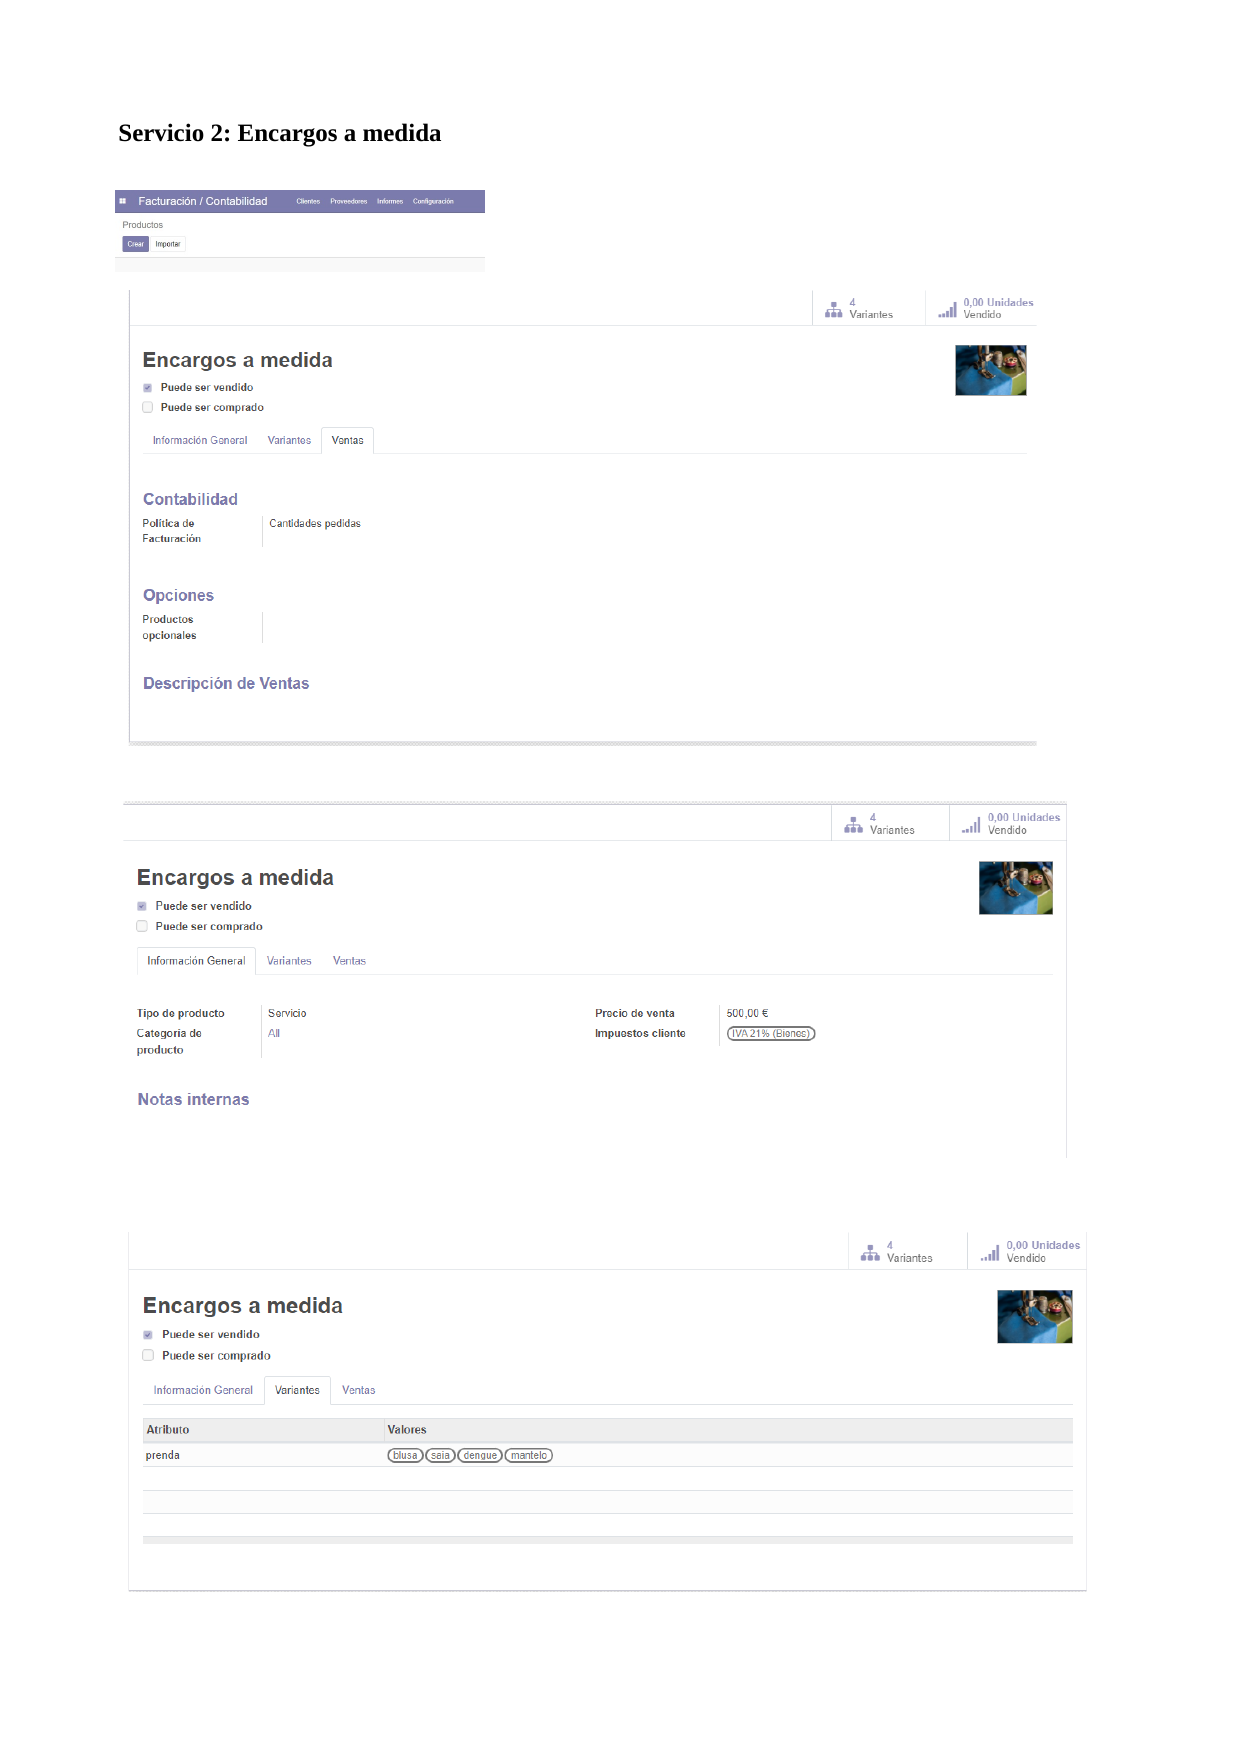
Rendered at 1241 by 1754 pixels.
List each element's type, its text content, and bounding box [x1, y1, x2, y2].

picture [123, 801, 1067, 1158]
picture [128, 290, 1037, 746]
text Servicio 2: Encargos a medida [118, 118, 1122, 147]
picture [128, 1232, 1087, 1592]
picture [115, 190, 485, 272]
